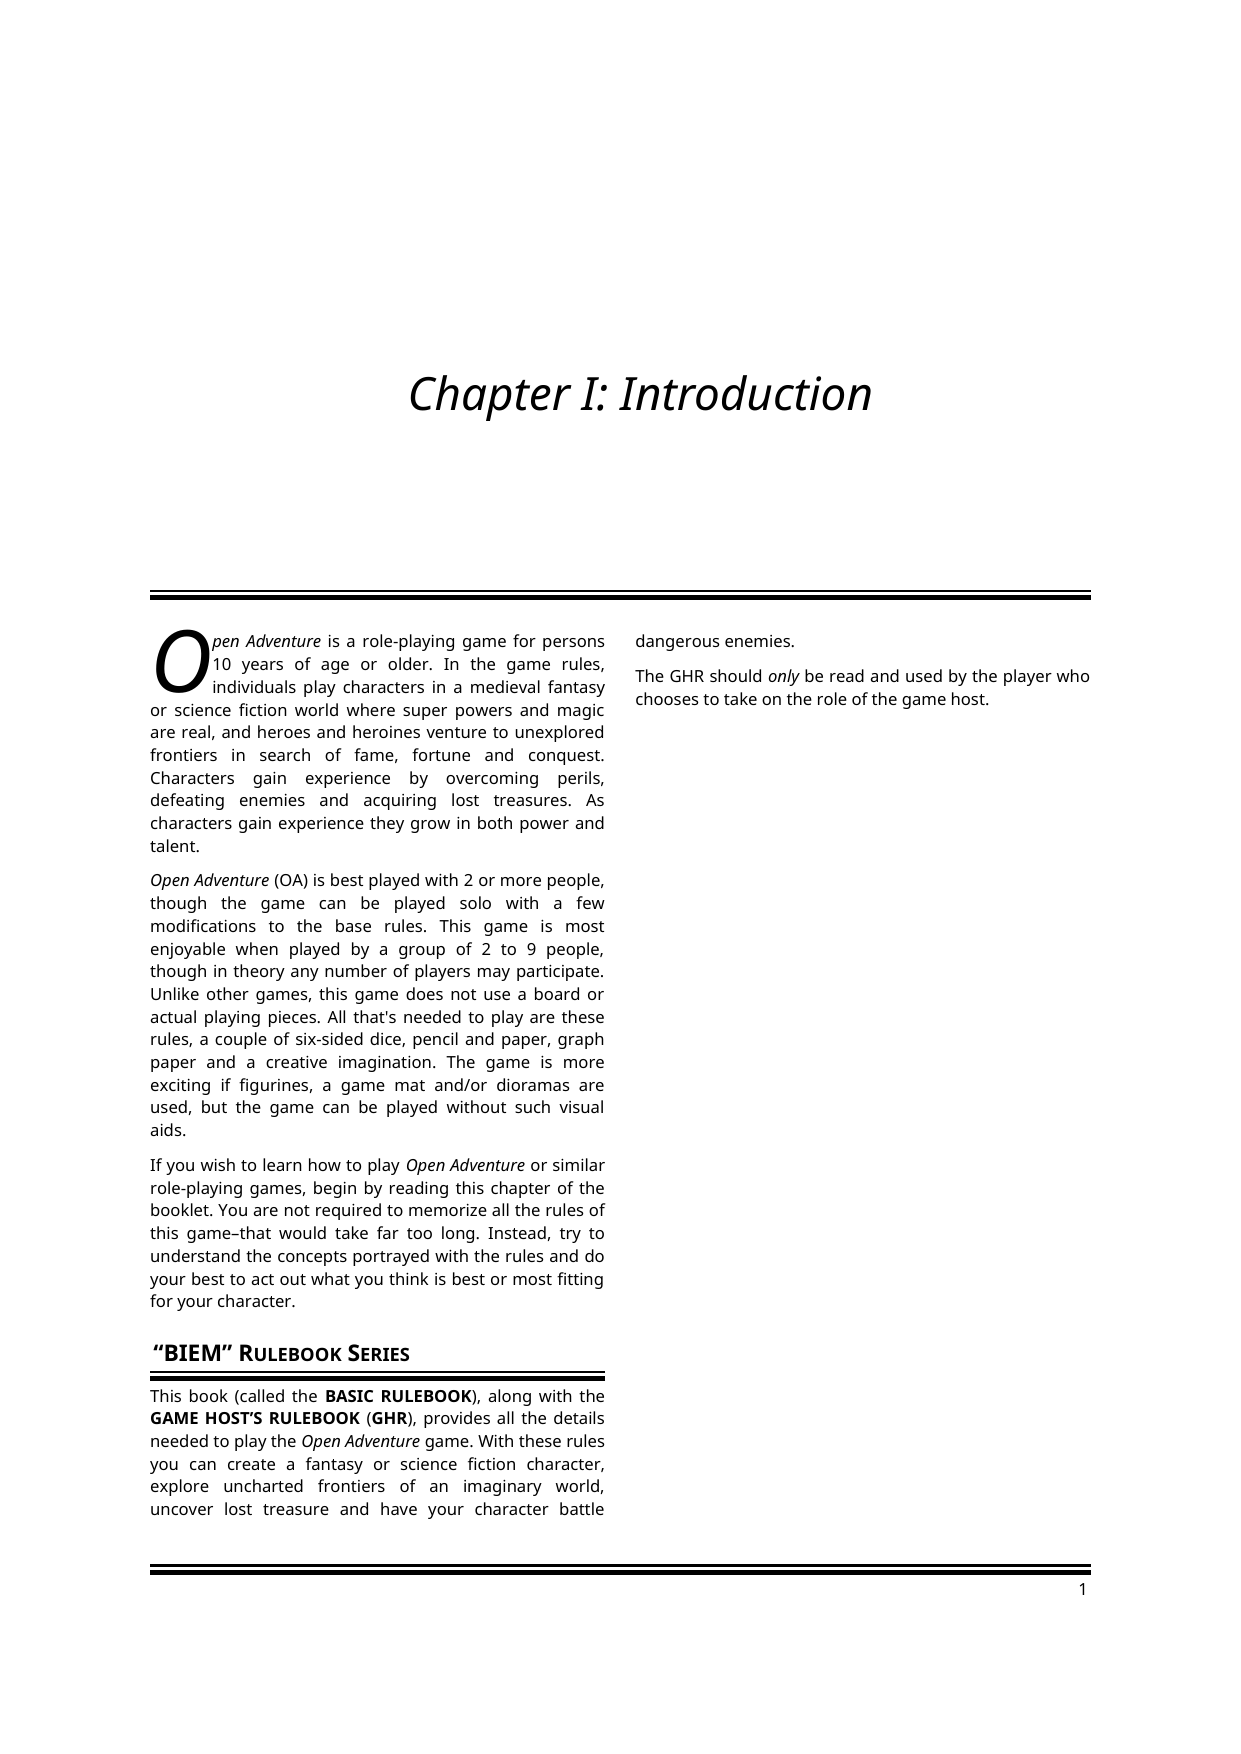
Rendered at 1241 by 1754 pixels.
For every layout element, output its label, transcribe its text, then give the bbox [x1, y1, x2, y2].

text dangerous enemies. [635, 630, 1091, 653]
subtitle “BIEM” Rulebook Series [150, 1333, 605, 1371]
text This book (called the BASIC RULEBOOK), along with the GAME HOST’S RULEBOOK (GHR), provides all the details needed to play the Open Adventure game. With these rules you can create a fantasy or science fiction character, explore uncharted frontiers of an imaginary world, uncover lost treasure and have your character battle [150, 1384, 605, 1521]
text Open Adventure is a role-playing game for persons 10 years of age or older. In the game rules, individuals play characters in a medieval fantasy or science fiction world where super powers and magic are real, and heroes and heroines venture to unexplored frontiers in search of fame, fortune and conquest. Characters gain experience by overcoming perils, defeating enemies and acquiring lost treasures. As characters gain experience they grow in both power and talent. [150, 630, 605, 857]
text The GHR should only be read and used by the player who chooses to take on the role of the game host. [635, 665, 1091, 710]
text Open Adventure (OA) is best played with 2 or more people, though the game can be played solo with a few modifications to the base rules. This game is most enjoyable when played by a group of 2 to 9 people, though in theory any number of players may participate. Unlike other games, this game does not use a board or actual playing pieces. All that's needed to play are these rules, a couple of six-sided dice, pencil and paper, graph paper and a creative imagination. The game is more exciting if figurines, a game mat and/or dioramas are used, but the game can be played without such visual aids. [150, 869, 605, 1142]
text If you wish to learn how to play Open Adventure or similar role-playing games, begin by reading this chapter of the booklet. You are not required to memorize all the rules of this game–that would take far too long. Instead, try to understand the concepts portrayed with the rules and do your best to act out what you think is best or most fitting for your character. [150, 1153, 605, 1312]
